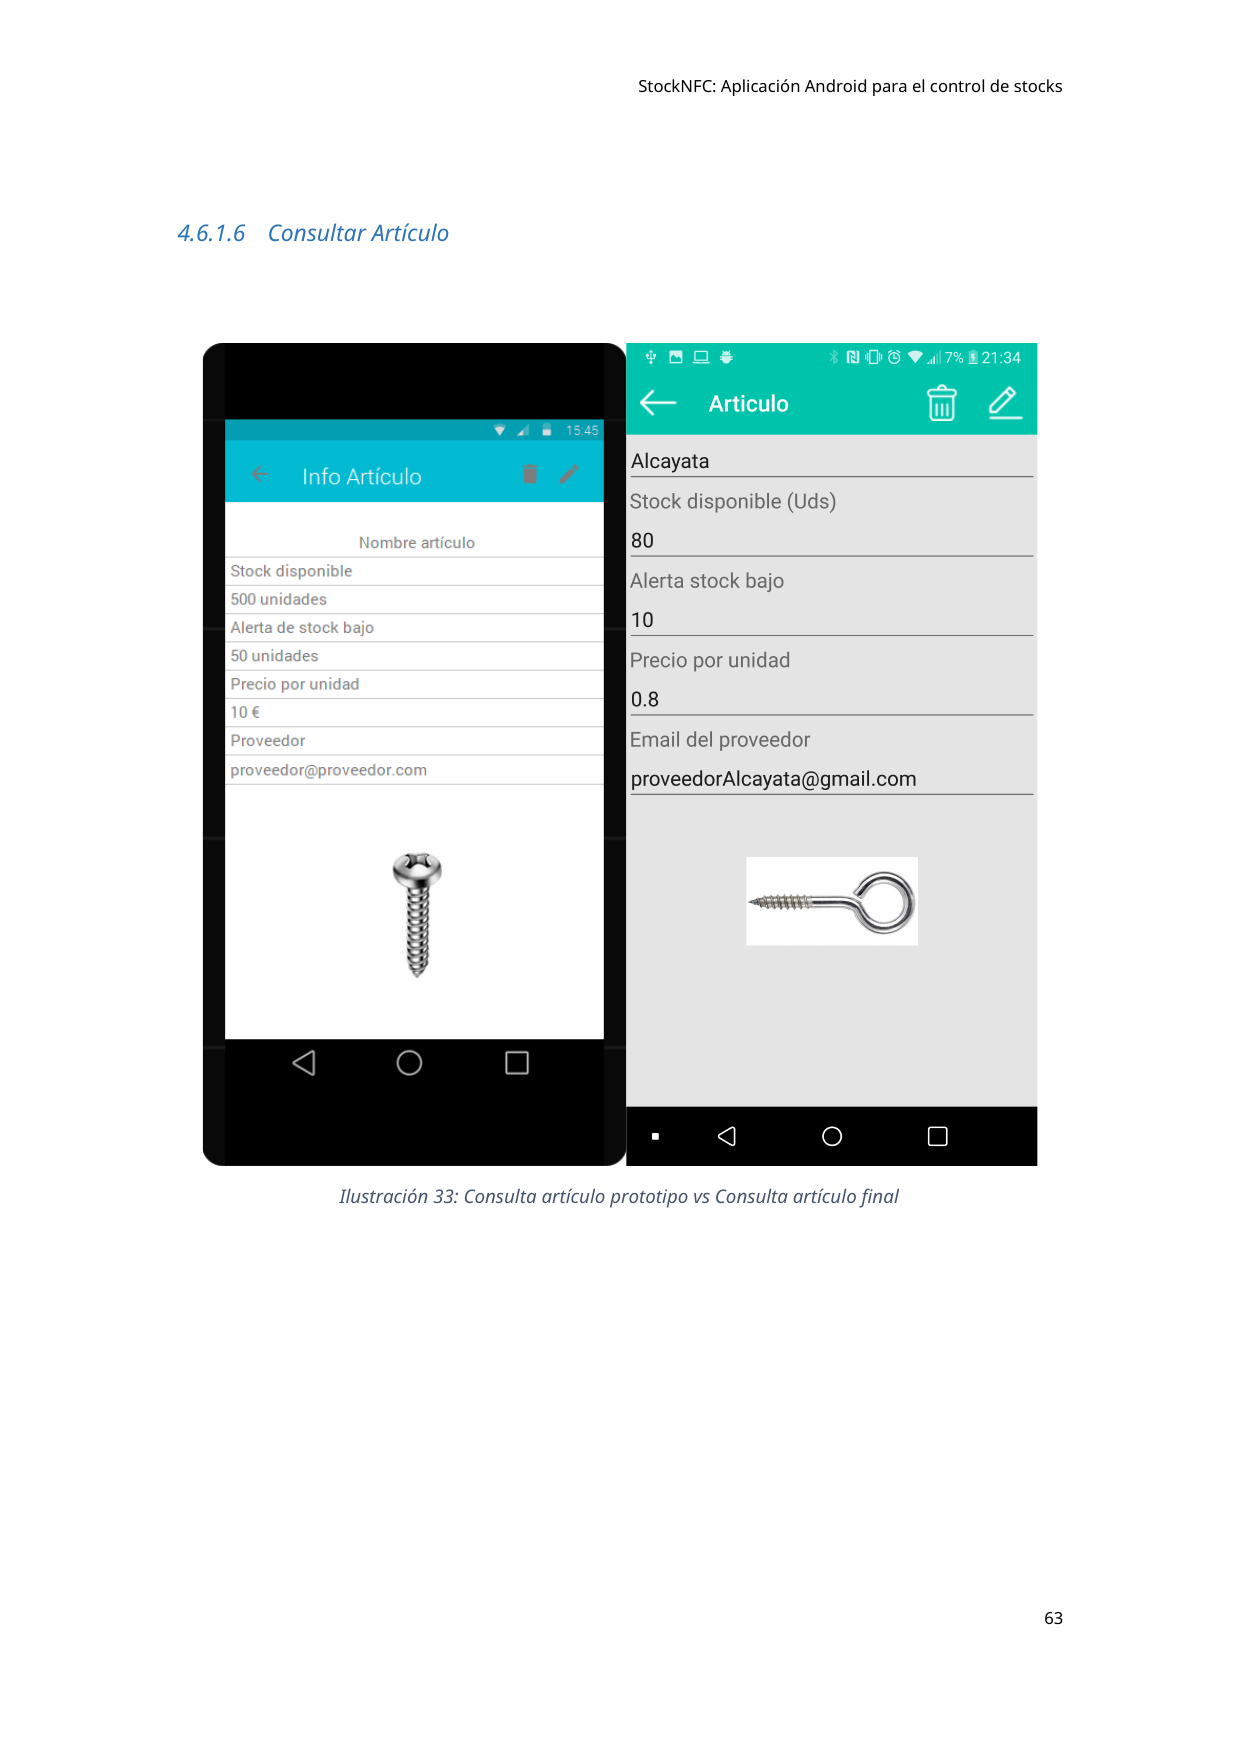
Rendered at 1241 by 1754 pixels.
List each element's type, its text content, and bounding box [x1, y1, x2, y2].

text Ilustración 33: Consulta artículo prototipo vs Consulta artículo final [177, 1184, 1063, 1209]
subtitle Consultar Artículo [177, 216, 1063, 248]
